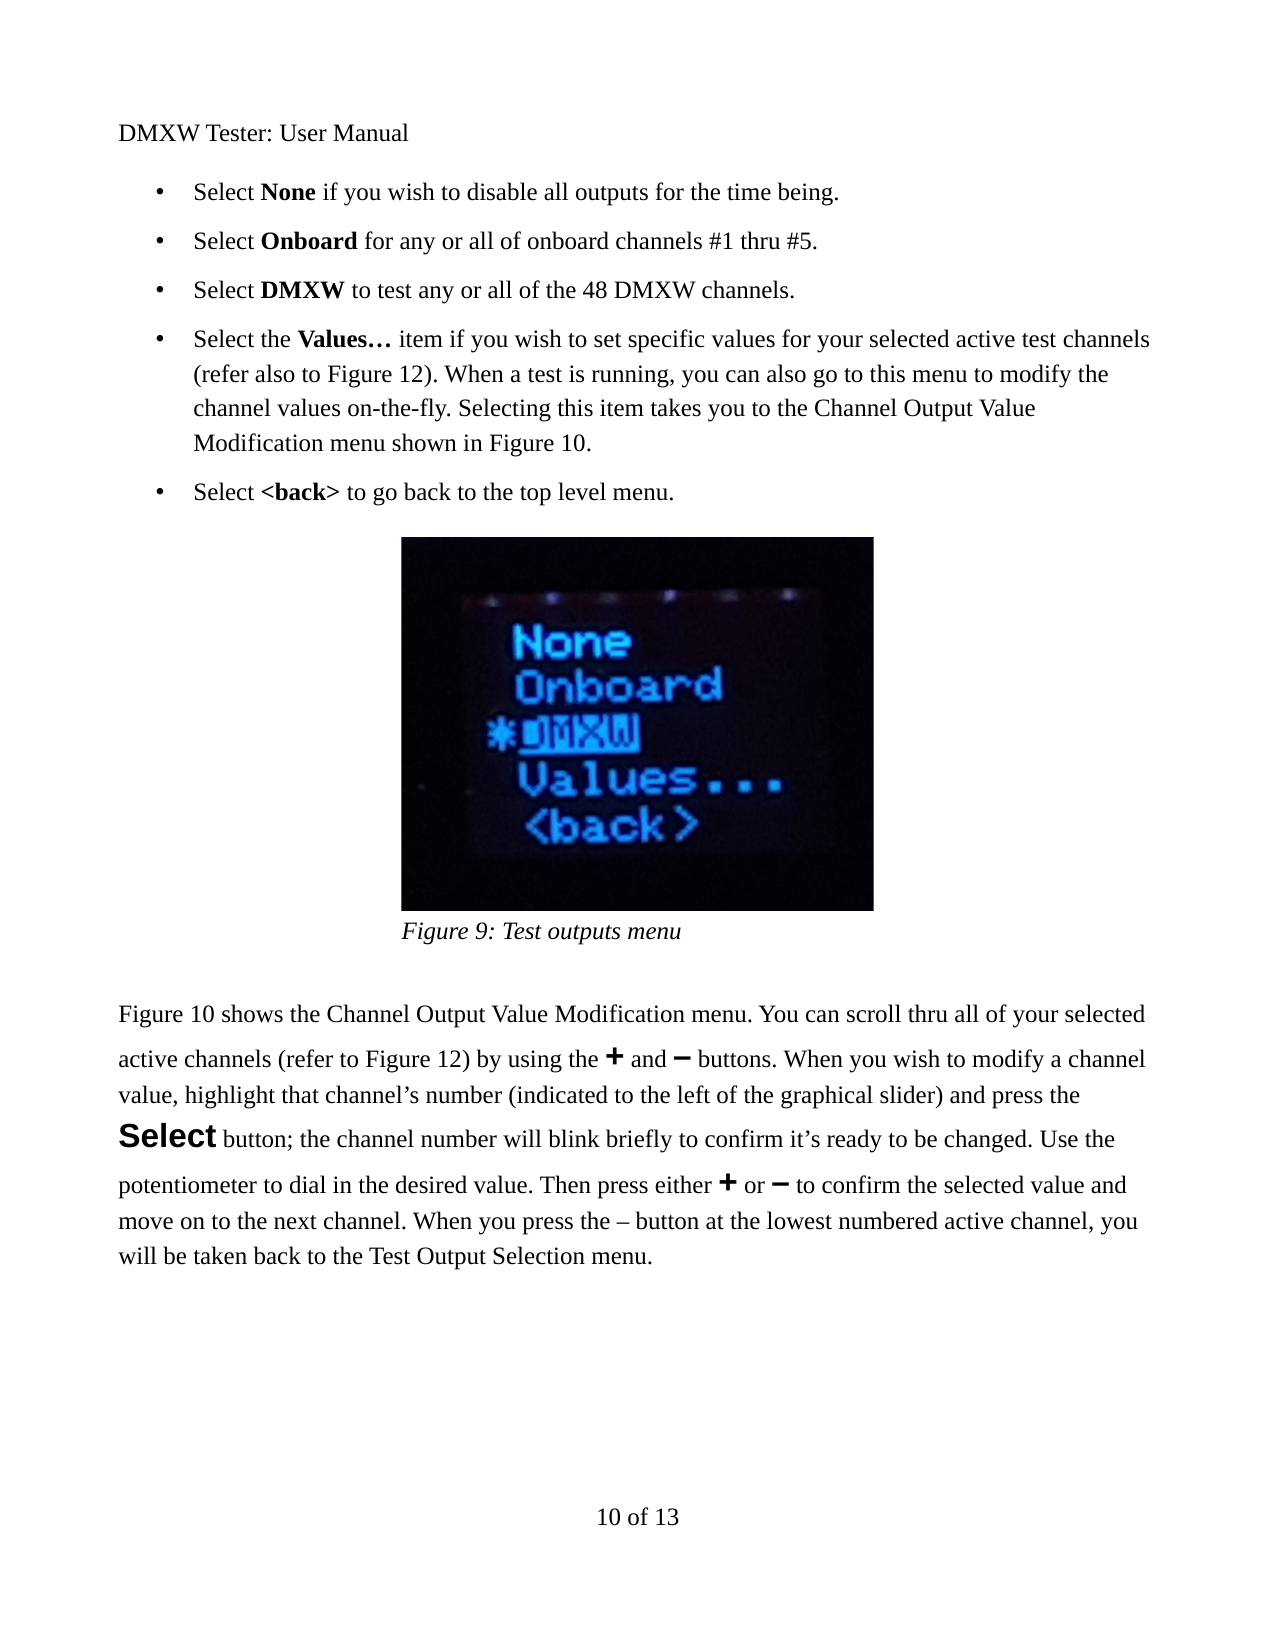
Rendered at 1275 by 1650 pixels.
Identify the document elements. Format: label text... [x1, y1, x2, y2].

list Select None if you wish to disable all outputs for the time being. [156, 177, 1157, 206]
text Figure 10 shows the Channel Output Value Modification menu. You can scroll thru all of your selected active channels (refer to Figure 12) by using the + and – buttons. When you wish to modify a channel value, highlight that channel’s number (indicated to the left of the graphical slider) and press the Select button; the channel number will blink briefly to confirm it’s ready to be changed. Use the potentiometer to dial in the desired value. Then press either + or – to confirm the selected value and move on to the next channel. When you press the – button at the lowest numbered active channel, you will be taken back to the Test Output Selection menu. [118, 999, 1157, 1270]
list Select Onboard for any or all of onboard channels #1 thru #5. [156, 226, 1157, 255]
picture [600, 615, 682, 773]
list Select the Values… item if you wish to set specific values for your selected active test channels (refer also to Figure 12). When a test is running, you can also go to this menu to modify the channel values on-the-fly. Selecting this item takes you to the Channel Output Value Modification menu shown in Figure 10. [156, 324, 1157, 456]
text Figure 9: Test outputs menu [401, 538, 874, 944]
list Select <back> to go back to the top level menu. [156, 477, 1157, 506]
list Select DMXW to test any or all of the 48 DMXW channels. [156, 275, 1157, 304]
